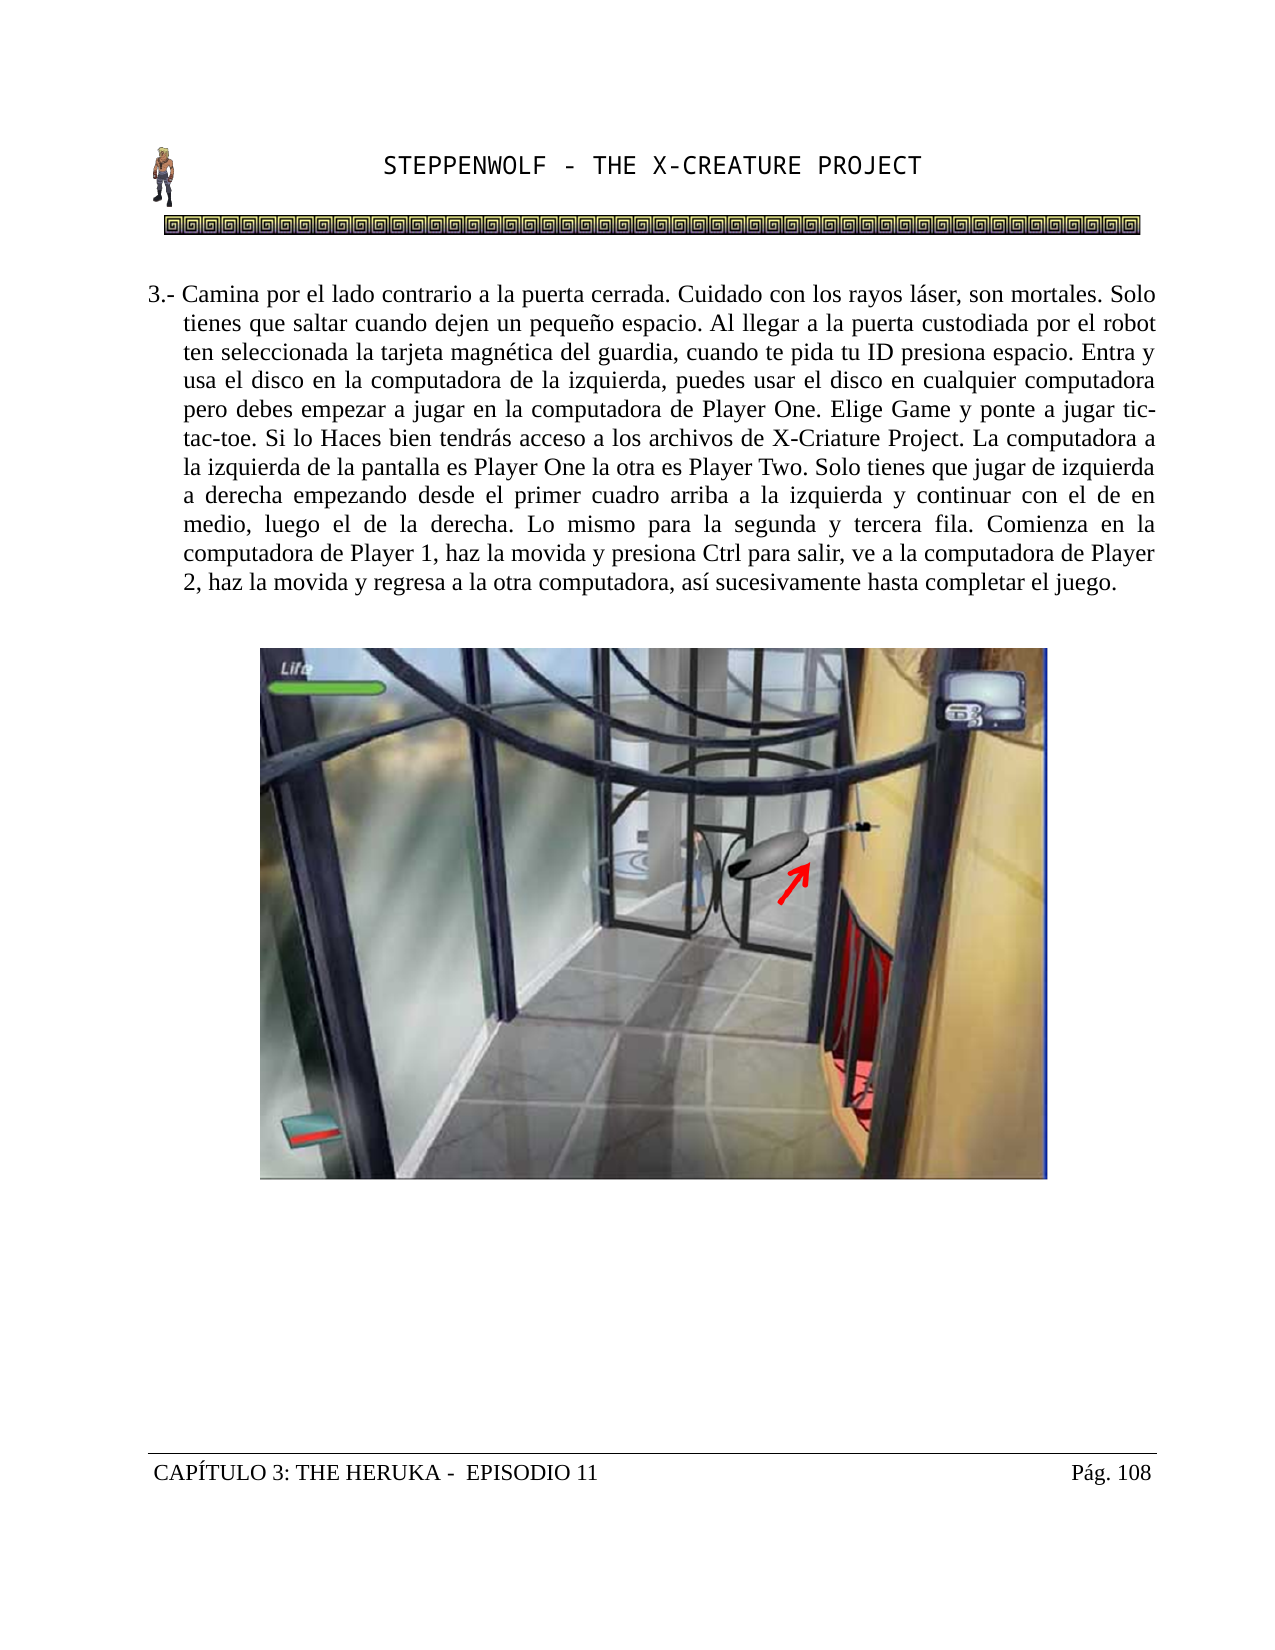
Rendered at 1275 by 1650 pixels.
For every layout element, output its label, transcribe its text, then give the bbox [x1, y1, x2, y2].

text 3.- Camina por el lado contrario a la puerta cerrada. Cuidado con los rayos láser, son mortales. Solo tienes que saltar cuando dejen un pequeño espacio. Al llegar a la puerta custodiada por el robot ten seleccionada la tarjeta magnética del guardia, cuando te pida tu ID presiona espacio. Entra y usa el disco en la computadora de la izquierda, puedes usar el disco en cualquier computadora pero debes empezar a jugar en la computadora de Player One. Elige Game y ponte a jugar tic-tac-toe. Si lo Haces bien tendrás acceso a los archivos de X-Criature Project. La computadora a la izquierda de la pantalla es Player One la otra es Player Two. Solo tienes que jugar de izquierda a derecha empezando desde el primer cuadro arriba a la izquierda y continuar con el de en medio, luego el de la derecha. Lo mismo para la segunda y tercera fila. Comienza en la computadora de Player 1, haz la movida y presiona Ctrl para salir, ve a la computadora de Player 2, haz la movida y regresa a la otra computadora, así sucesivamente hasta completar el juego. [148, 279, 1157, 596]
picture [147, 147, 181, 207]
picture [259, 647, 1048, 1180]
picture [164, 215, 1141, 235]
